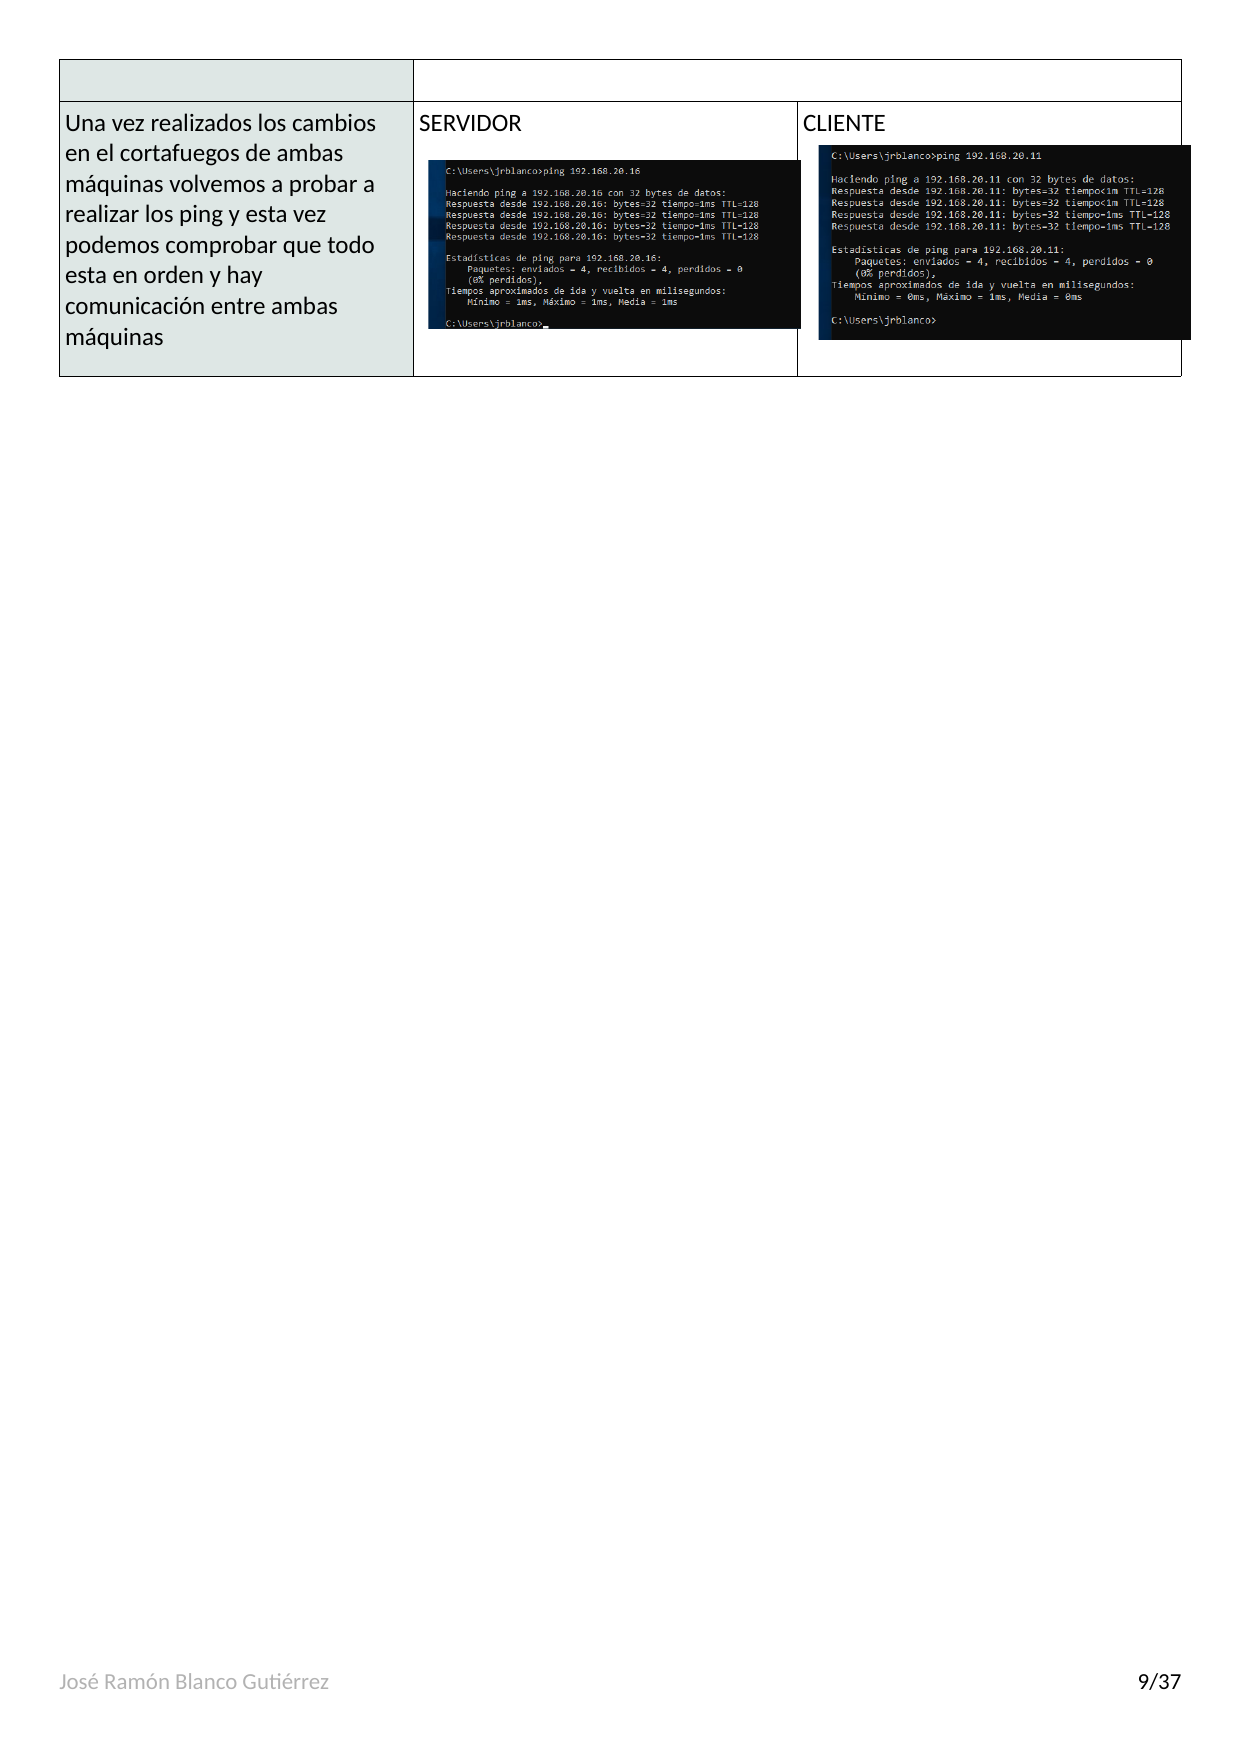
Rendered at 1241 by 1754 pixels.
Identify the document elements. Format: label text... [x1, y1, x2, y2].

picture [428, 160, 801, 329]
picture [818, 145, 1191, 340]
table_cell [414, 60, 1181, 101]
table_cell CLIENTE [798, 102, 1181, 376]
table_cell [60, 60, 413, 101]
table_cell Una vez realizados los cambios en el cortafuegos de ambas máquinas volvemos a probar a realizar los ping y esta vez podemos comprobar que todo esta en orden y hay comunicación entre ambas máquinas [60, 102, 413, 376]
table_cell SERVIDOR [414, 102, 797, 376]
